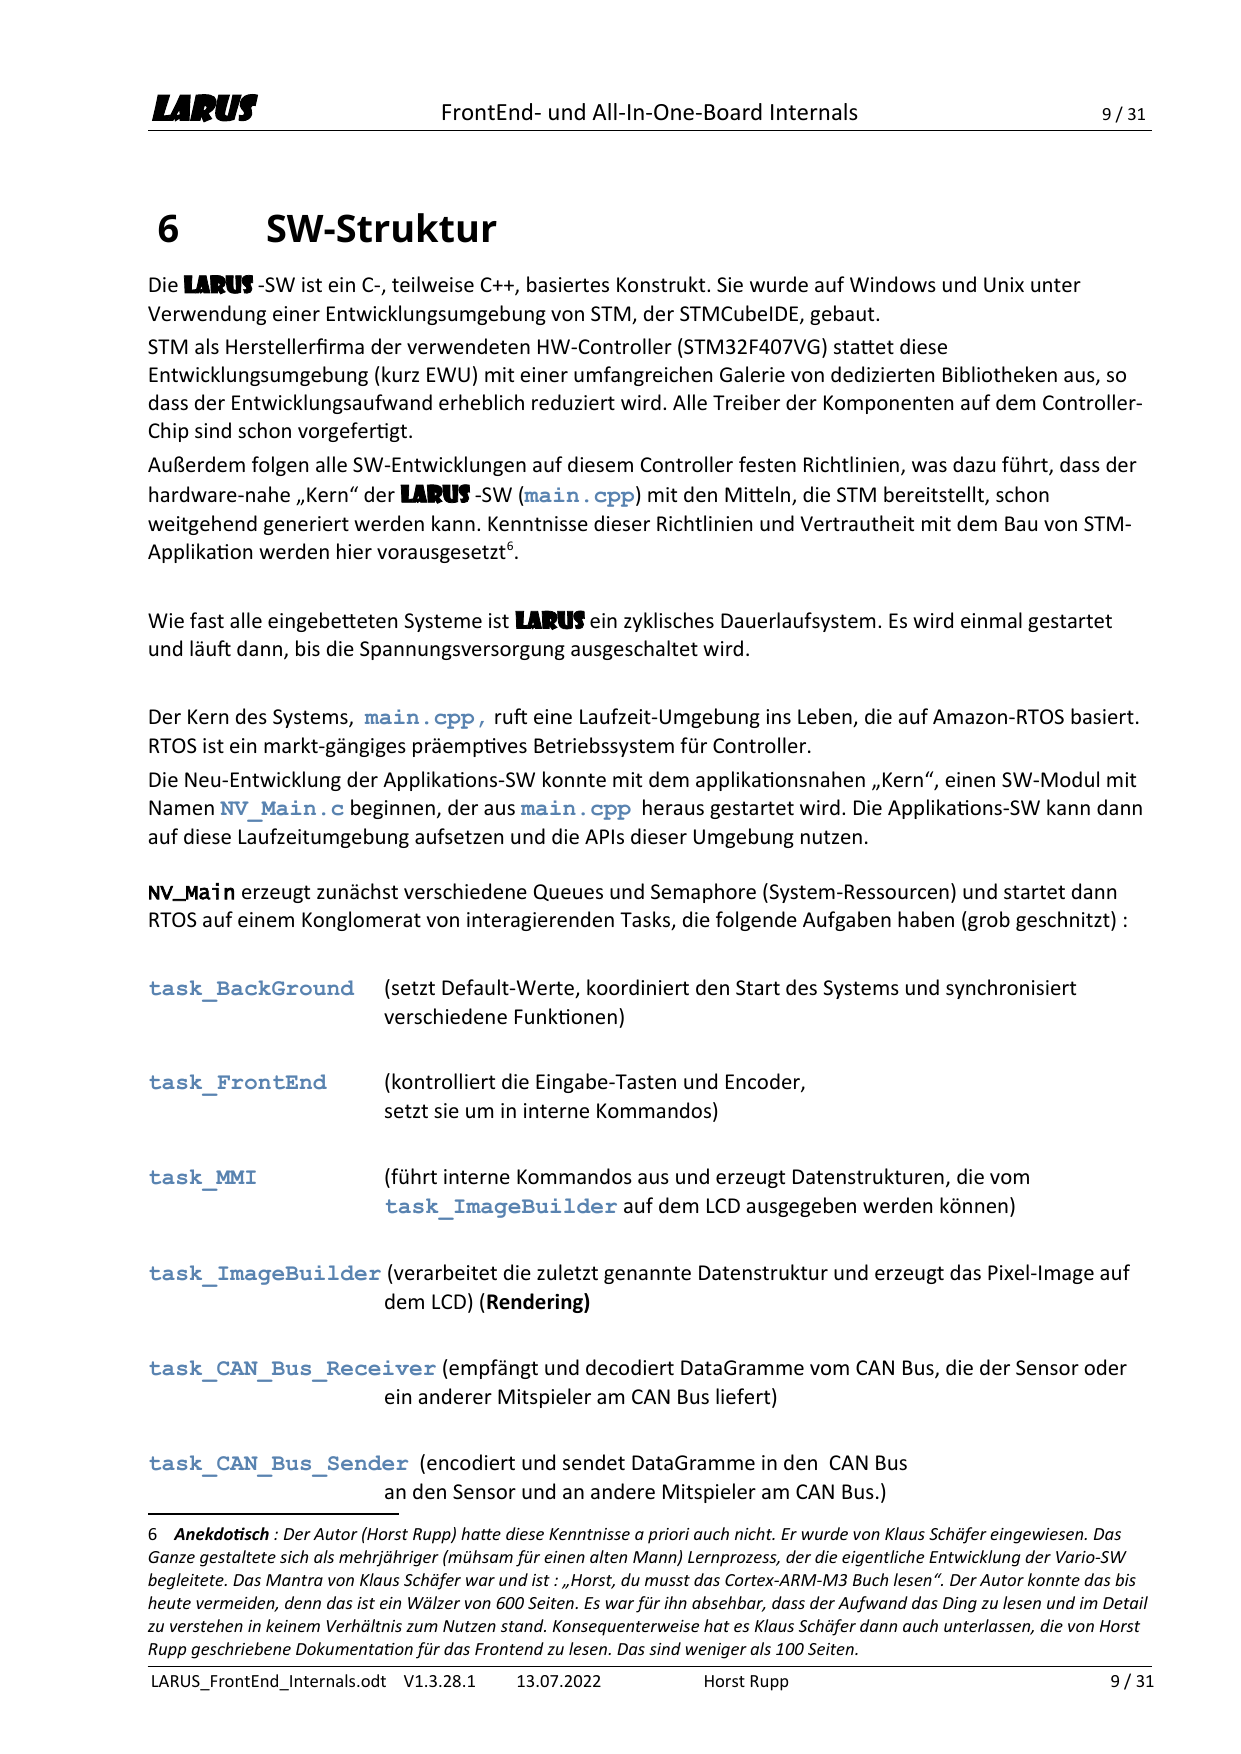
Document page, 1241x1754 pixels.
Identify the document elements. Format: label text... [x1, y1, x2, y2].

text Der Kern des Systems, main.cpp, ruft eine Laufzeit-Umgebung ins Leben, die auf Amazon-RTOS basiert. RTOS ist ein markt-gängiges präemptives Betriebssystem für Controller. [148, 702, 1152, 759]
text task_CAN_Bus_Sender (encodiert und sendet DataGramme in den CAN Bus an den Sensor und an andere Mitspieler am CAN Bus.) [148, 1448, 1152, 1505]
subtitle SW-Struktur [148, 173, 1128, 254]
text Wie fast alle eingebetteten Systeme ist LARUS ein zyklisches Dauerlaufsystem. Es wird einmal gestartet und läuft dann, bis die Spannungsversorgung ausgeschaltet wird. [148, 605, 1152, 662]
text task_BackGround (setzt Default-Werte, koordiniert den Start des Systems und synchronisiert verschiedene Funktionen) [148, 973, 1152, 1030]
text NV_Main erzeugt zunächst verschiedene Queues und Semaphore (System-Ressourcen) und startet dann RTOS auf einem Konglomerat von interagierenden Tasks, die folgende Aufgaben haben (grob geschnitzt) : [148, 856, 1152, 933]
text task_CAN_Bus_Receiver (empfängt und decodiert DataGramme vom CAN Bus, die der Sensor oder ein anderer Mitspieler am CAN Bus liefert) [148, 1353, 1152, 1410]
text Die Neu-Entwicklung der Applikations-SW konnte mit dem applikationsnahen „Kern“, einen SW-Modul mit Namen NV_Main.c beginnen, der aus main.cpp heraus gestartet wird. Die Applikations-SW kann dann auf diese Laufzeitumgebung aufsetzen und die APIs dieser Umgebung nutzen. [148, 765, 1152, 850]
text task_ImageBuilder (verarbeitet die zuletzt genannte Datenstruktur und erzeugt das Pixel-Image auf dem LCD) (Rendering) [148, 1258, 1152, 1315]
text STM als Herstellerfirma der verwendeten HW-Controller (STM32F407VG) stattet diese Entwicklungsumgebung (kurz EWU) mit einer umfangreichen Galerie von dedizierten Bibliotheken aus, so dass der Entwicklungsaufwand erheblich reduziert wird. Alle Treiber der Komponenten auf dem Controller-Chip sind schon vorgefertigt. [148, 332, 1152, 444]
text Anekdotisch : Der Autor (Horst Rupp) hatte diese Kenntnisse a priori auch nicht. Er wurde von Klaus Schäfer eingewiesen. Das Ganze gestaltete sich als mehrjähriger (mühsam für einen alten Mann) Lernprozess, der die eigentliche Entwicklung der Vario-SW begleitete. Das Mantra von Klaus Schäfer war und ist : „Horst, du musst das Cortex-ARM-M3 Buch lesen“. Der Autor konnte das bis heute vermeiden, denn das ist ein Wälzer von 600 Seiten. Es war für ihn absehbar, dass der Aufwand das Ding zu lesen und im Detail zu verstehen in keinem Verhältnis zum Nutzen stand. Konsequenterweise hat es Klaus Schäfer dann auch unterlassen, die von Horst Rupp geschriebene Dokumentation für das Frontend zu lesen. Das sind weniger als 100 Seiten. [148, 1523, 1152, 1660]
text Die LARUS -SW ist ein C-, teilweise C++, basiertes Konstrukt. Sie wurde auf Windows und Unix unter Verwendung einer Entwicklungsumgebung von STM, der STMCubeIDE, gebaut. [148, 269, 1152, 327]
text task_MMI (führt interne Kommandos aus und erzeugt Datenstrukturen, die vom task_ImageBuilder auf dem LCD ausgegeben werden können) [148, 1162, 1152, 1221]
text Außerdem folgen alle SW-Entwicklungen auf diesem Controller festen Richtlinien, was dazu führt, dass der hardware-nahe „Kern“ der LARUS -SW (main.cpp) mit den Mitteln, die STM bereitstellt, schon weitgehend generiert werden kann. Kenntnisse dieser Richtlinien und Vertrautheit mit dem Bau von STM-Applikation werden hier vorausgesetzt. [148, 450, 1152, 565]
text task_FrontEnd (kontrolliert die Eingabe-Tasten und Encoder, setzt sie um in interne Kommandos) [148, 1067, 1152, 1124]
